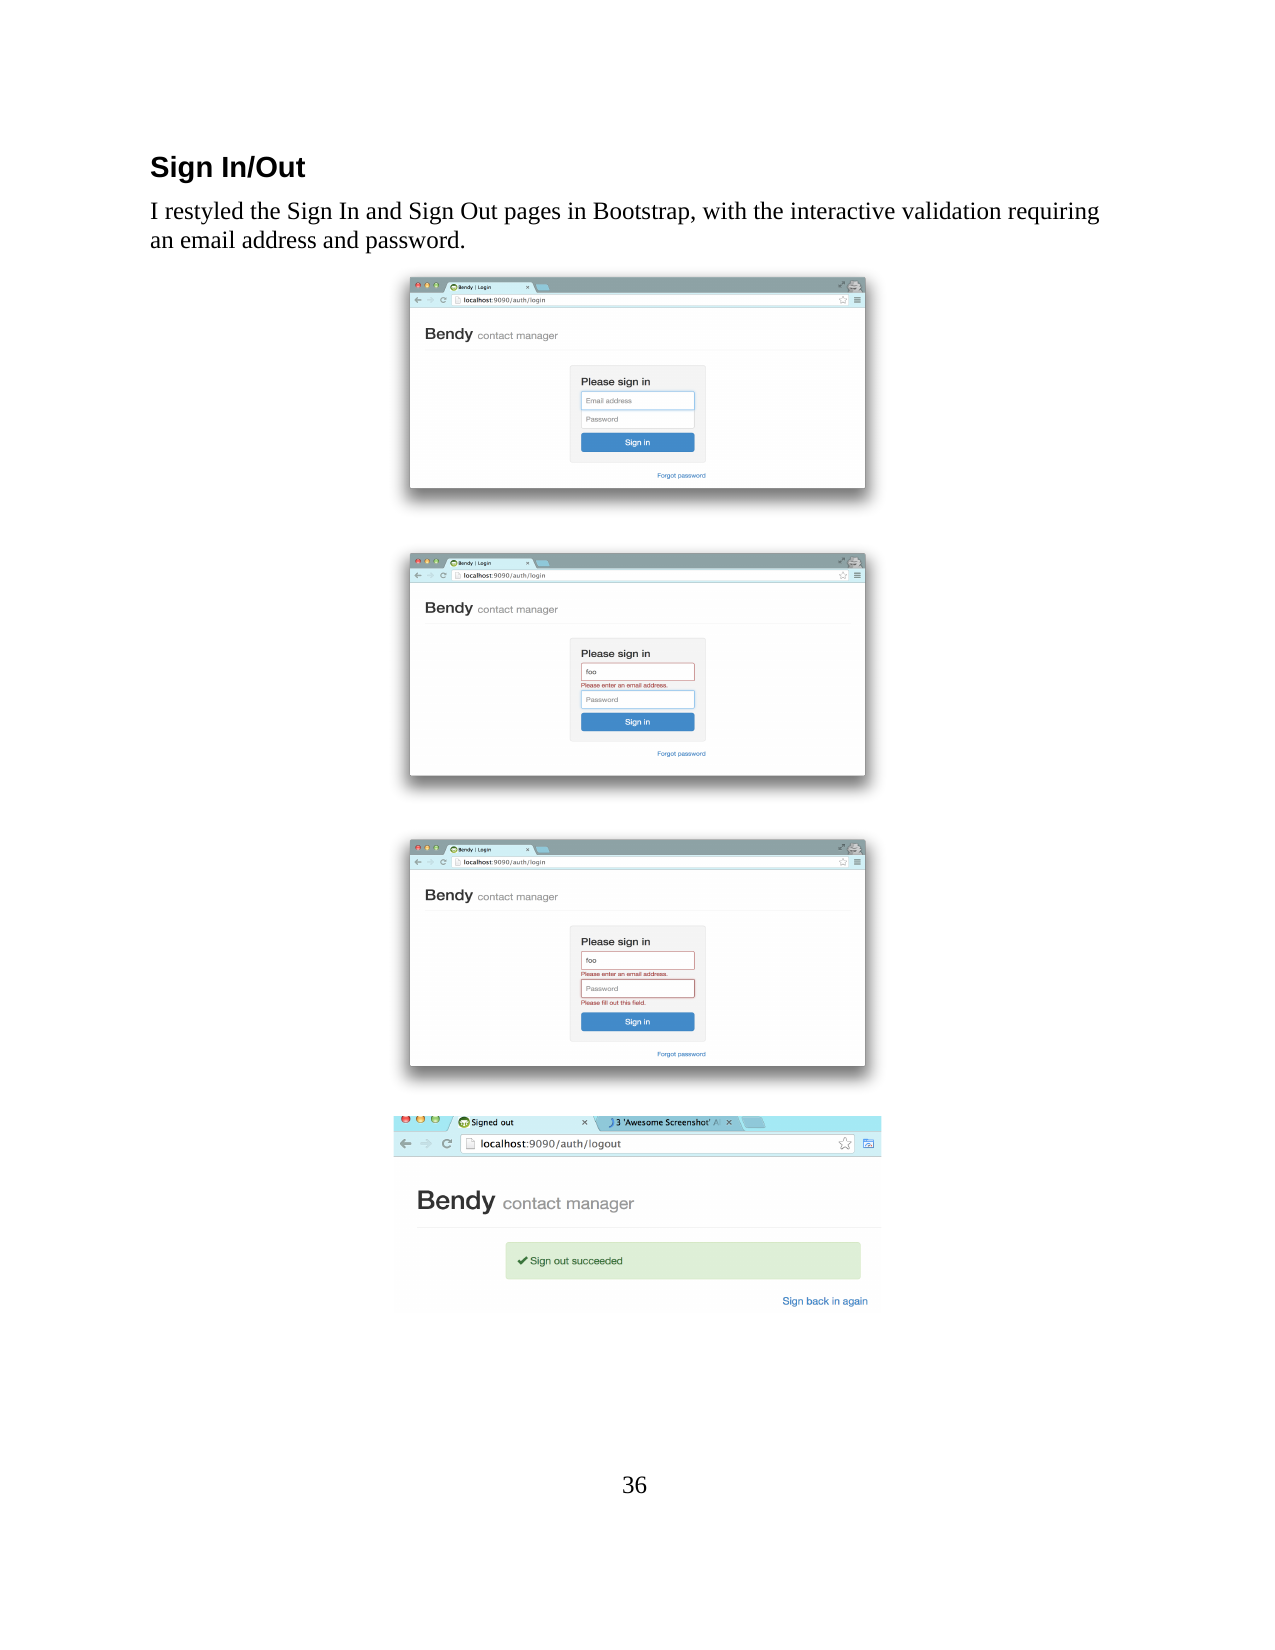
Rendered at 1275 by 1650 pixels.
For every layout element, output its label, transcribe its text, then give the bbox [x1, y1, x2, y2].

picture [384, 262, 891, 522]
picture [393, 1116, 882, 1313]
subtitle Sign In/Out [150, 150, 1125, 183]
text I restyled the Sign In and Sign Out pages in Bootstrap, with the interactive validation requiring an email address and password. [150, 196, 1125, 253]
picture [384, 539, 891, 808]
picture [384, 825, 891, 1099]
